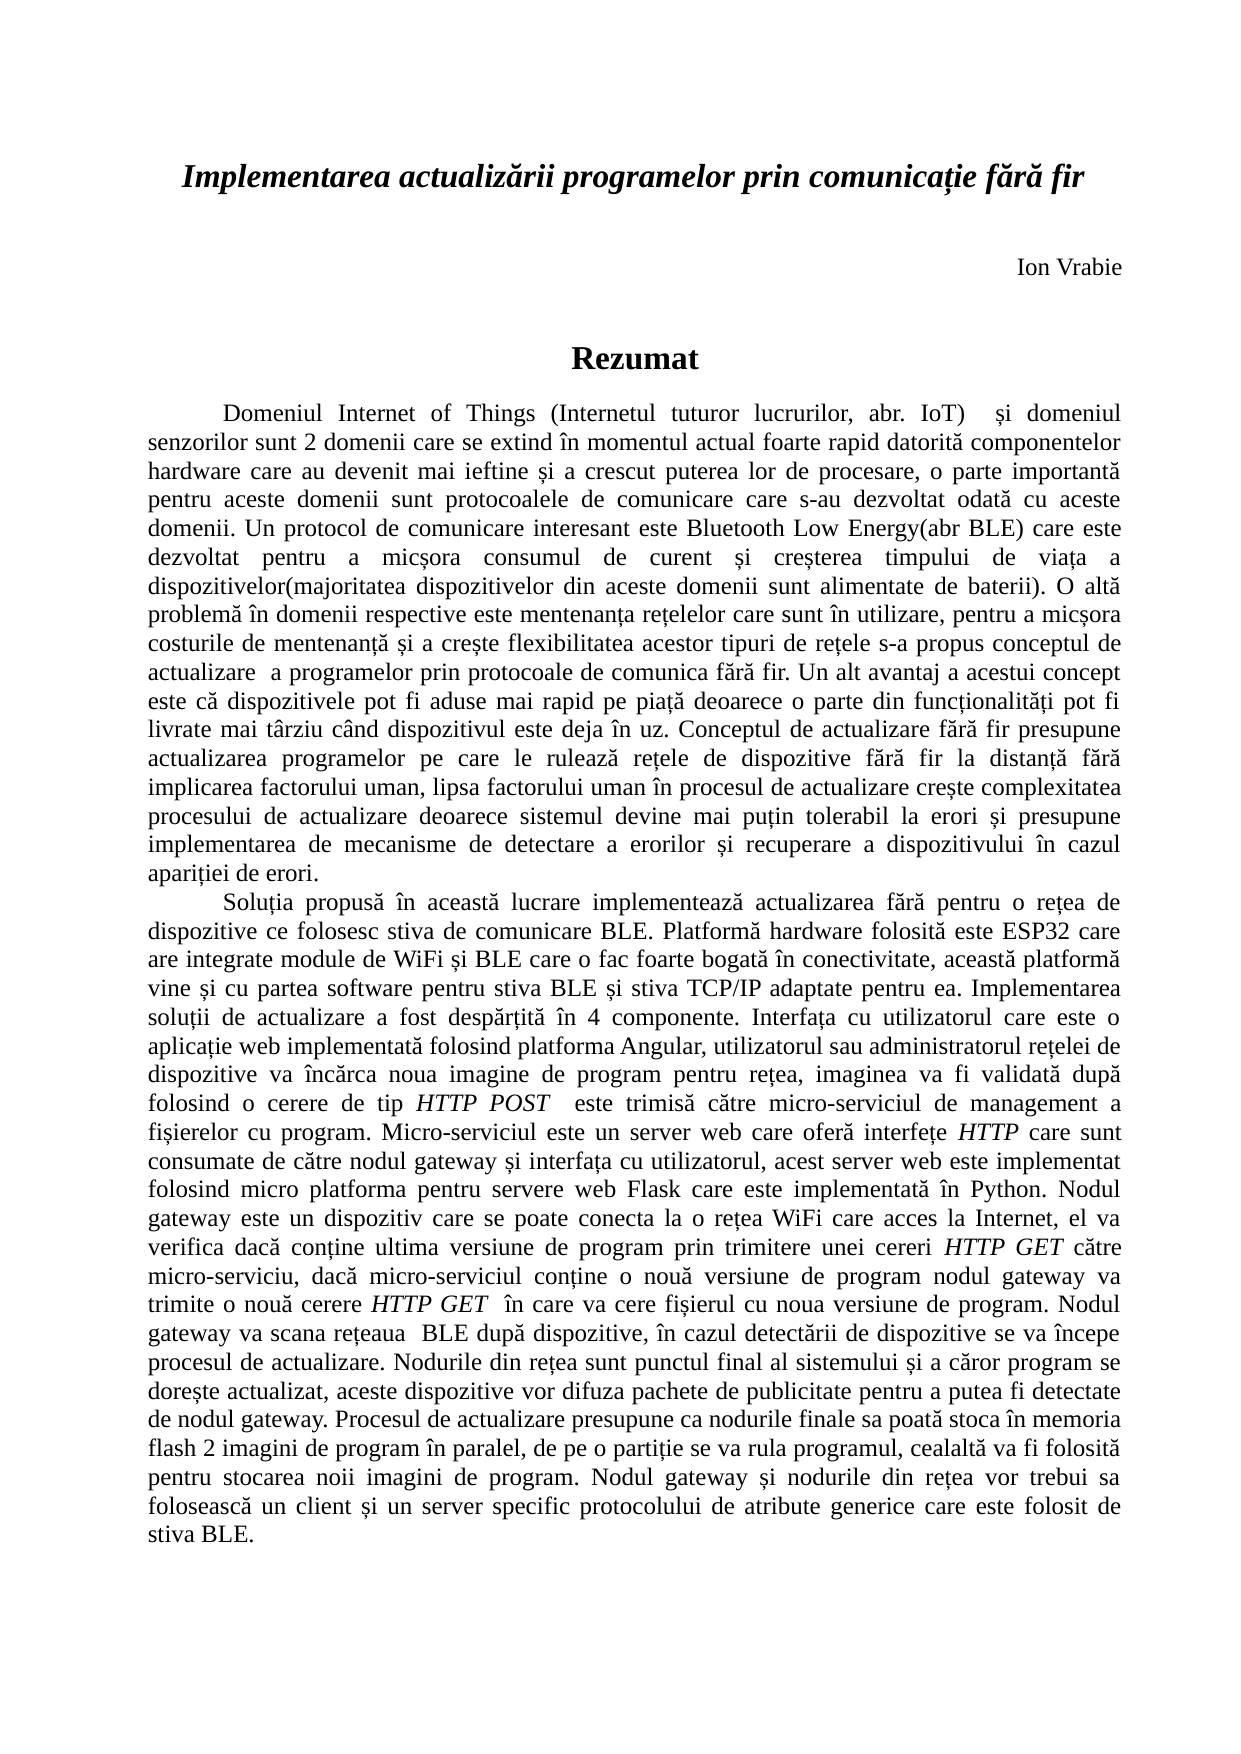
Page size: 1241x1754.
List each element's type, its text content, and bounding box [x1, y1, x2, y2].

text Implementarea actualizării programelor prin comunicație fără fir [148, 156, 1122, 195]
text Domeniul Internet of Things (Internetul tuturor lucrurilor, abr. IoT) și domeniul senzorilor sunt 2 domenii care se extind în momentul actual foarte rapid datorită componentelor hardware care au devenit mai ieftine și a crescut puterea lor de procesare, o parte importantă pentru aceste domenii sunt protocoalele de comunicare care s-au dezvoltat odată cu aceste domenii. Un protocol de comunicare interesant este Bluetooth Low Energy(abr BLE) care este dezvoltat pentru a micșora consumul de curent și creșterea timpului de viața a dispozitivelor(majoritatea dispozitivelor din aceste domenii sunt alimentate de baterii). O altă problemă în domenii respective este mentenanța rețelelor care sunt în utilizare, pentru a micșora costurile de mentenanță și a crește flexibilitatea acestor tipuri de rețele s-a propus conceptul de actualizare a programelor prin protocoale de comunica fără fir. Un alt avantaj a acestui concept este că dispozitivele pot fi aduse mai rapid pe piață deoarece o parte din funcționalități pot fi livrate mai târziu când dispozitivul este deja în uz. Conceptul de actualizare fără fir presupune actualizarea programelor pe care le rulează rețele de dispozitive fără fir la distanță fără implicarea factorului uman, lipsa factorului uman în procesul de actualizare crește complexitatea procesului de actualizare deoarece sistemul devine mai puțin tolerabil la erori și presupune implementarea de mecanisme de detectare a erorilor și recuperare a dispozitivului în cazul apariției de erori. [148, 398, 1122, 887]
text Soluția propusă în această lucrare implementează actualizarea fără pentru o rețea de dispozitive ce folosesc stiva de comunicare BLE. Platformă hardware folosită este ESP32 care are integrate module de WiFi și BLE care o fac foarte bogată în conectivitate, această platformă vine și cu partea software pentru stiva BLE și stiva TCP/IP adaptate pentru ea. Implementarea soluții de actualizare a fost despărțită în 4 componente. Interfața cu utilizatorul care este o aplicație web implementată folosind platforma Angular, utilizatorul sau administratorul rețelei de dispozitive va încărca noua imagine de program pentru rețea, imaginea va fi validată după folosind o cerere de tip HTTP POST este trimisă către micro-serviciul de management a fișierelor cu program. Micro-serviciul este un server web care oferă interfețe HTTP care sunt consumate de către nodul gateway și interfața cu utilizatorul, acest server web este implementat folosind micro platforma pentru servere web Flask care este implementată în Python. Nodul gateway este un dispozitiv care se poate conecta la o rețea WiFi care acces la Internet, el va verifica dacă conține ultima versiune de program prin trimitere unei cereri HTTP GET către micro-serviciu, dacă micro-serviciul conține o nouă versiune de program nodul gateway va trimite o nouă cerere HTTP GET în care va cere fișierul cu noua versiune de program. Nodul gateway va scana rețeaua BLE după dispozitive, în cazul detectării de dispozitive se va începe procesul de actualizare. Nodurile din rețea sunt punctul final al sistemului și a căror program se dorește actualizat, aceste dispozitive vor difuza pachete de publicitate pentru a putea fi detectate de nodul gateway. Procesul de actualizare presupune ca nodurile finale sa poată stoca în memoria flash 2 imagini de program în paralel, de pe o partiție se va rula programul, cealaltă va fi folosită pentru stocarea noii imagini de program. Nodul gateway și nodurile din rețea vor trebui sa folosească un client și un server specific protocolului de atribute generice care este folosit de stiva BLE. [148, 887, 1122, 1548]
text Ion Vrabie [148, 252, 1122, 281]
text Rezumat [148, 338, 1122, 377]
